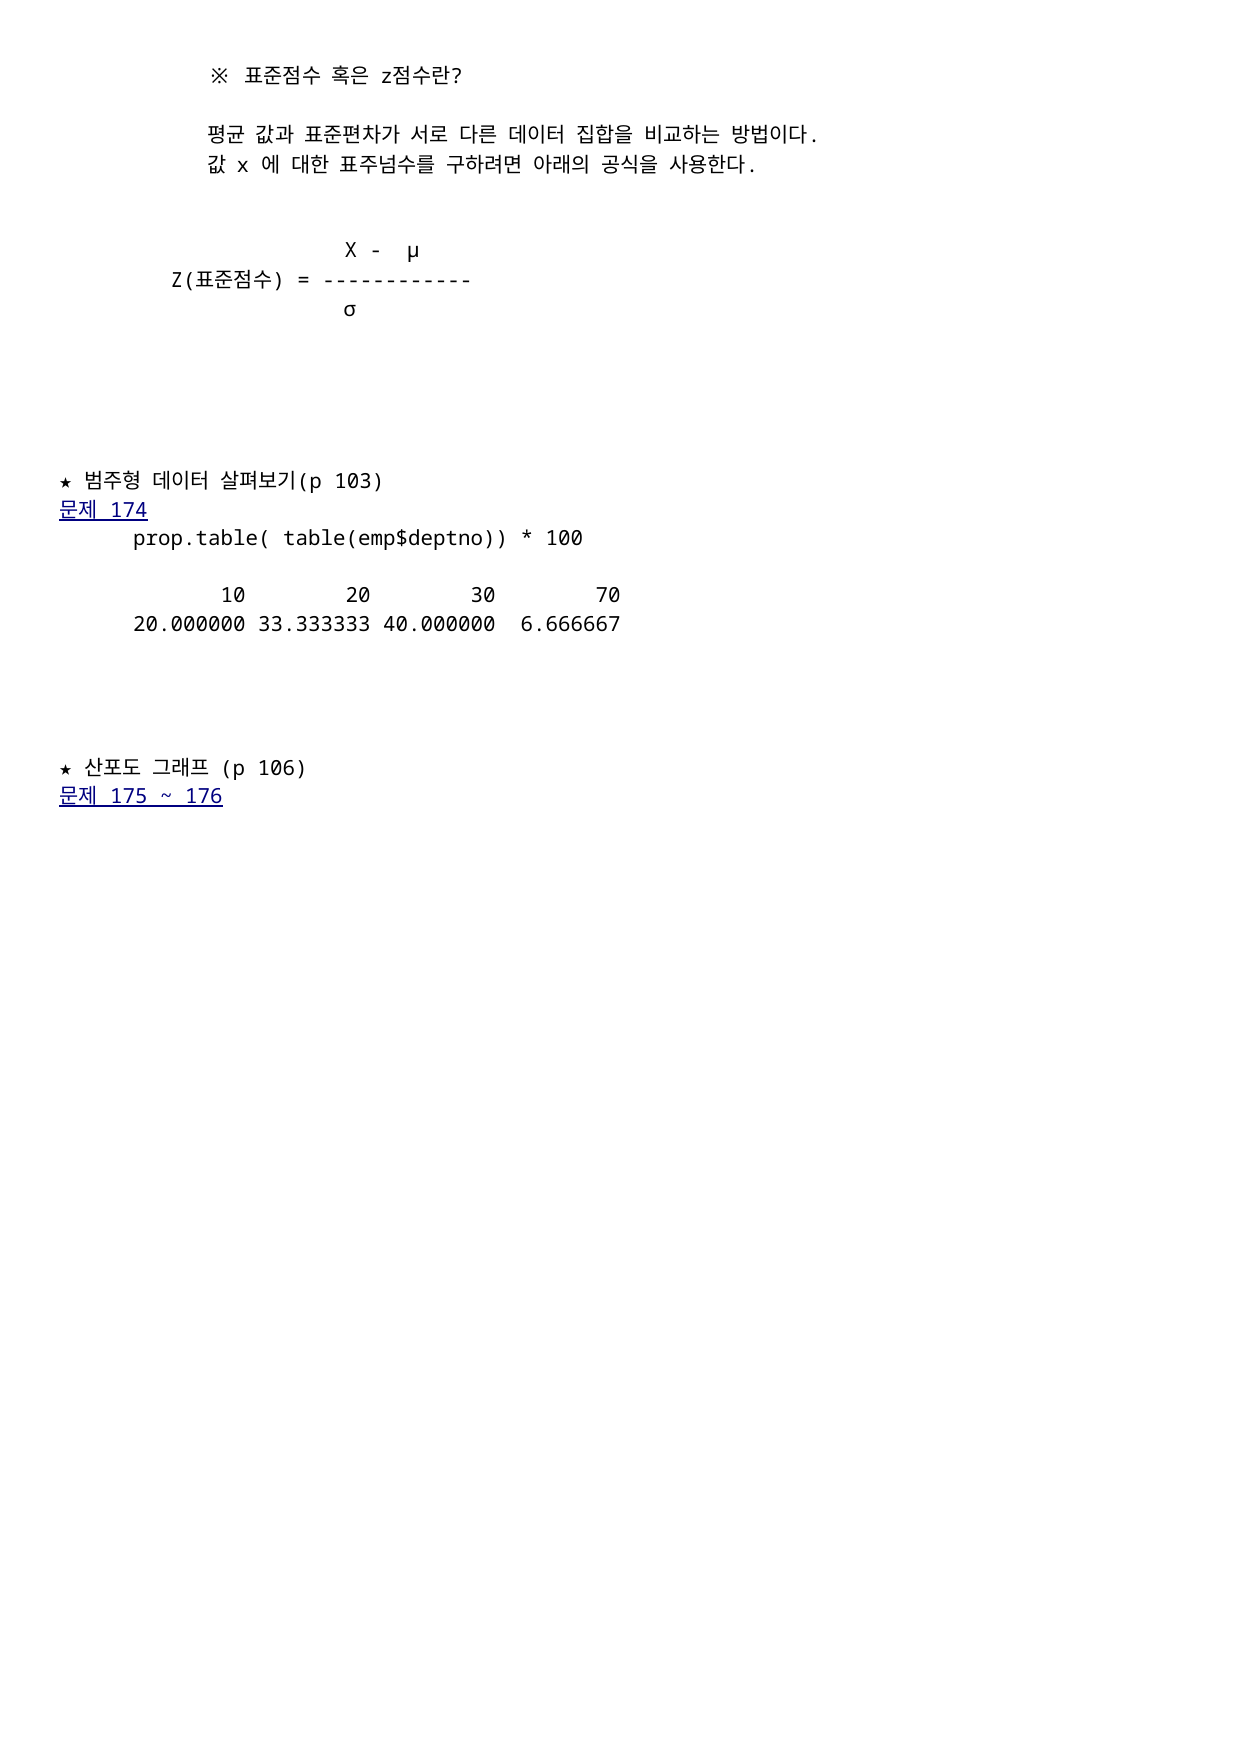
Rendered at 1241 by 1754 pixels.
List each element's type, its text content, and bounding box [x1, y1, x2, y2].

text X - μ [59, 235, 1181, 264]
text Z(표준점수) = ------------ [59, 264, 1181, 294]
text 평균 값과 표준편차가 서로 다른 데이터 집합을 비교하는 방법이다. [59, 118, 1181, 148]
text ★ 범주형 데이터 살펴보기(p 103) [59, 465, 1181, 495]
text prop.table( table(emp$deptno)) * 100 [59, 523, 1181, 552]
text 20.000000 33.333333 40.000000 6.666667 [59, 609, 1181, 637]
text ★ 산포도 그래프 (p 106) [59, 751, 1181, 781]
text ※ 표준점수 혹은 z점수란? [59, 59, 1181, 89]
text 10 20 30 70 [59, 580, 1181, 609]
text σ [59, 294, 1181, 322]
text 문제 174 [59, 495, 1181, 523]
text 값 x 에 대한 표주넘수를 구하려면 아래의 공식을 사용한다. [59, 148, 1181, 178]
text 문제 175 ~ 176 [59, 781, 1181, 810]
